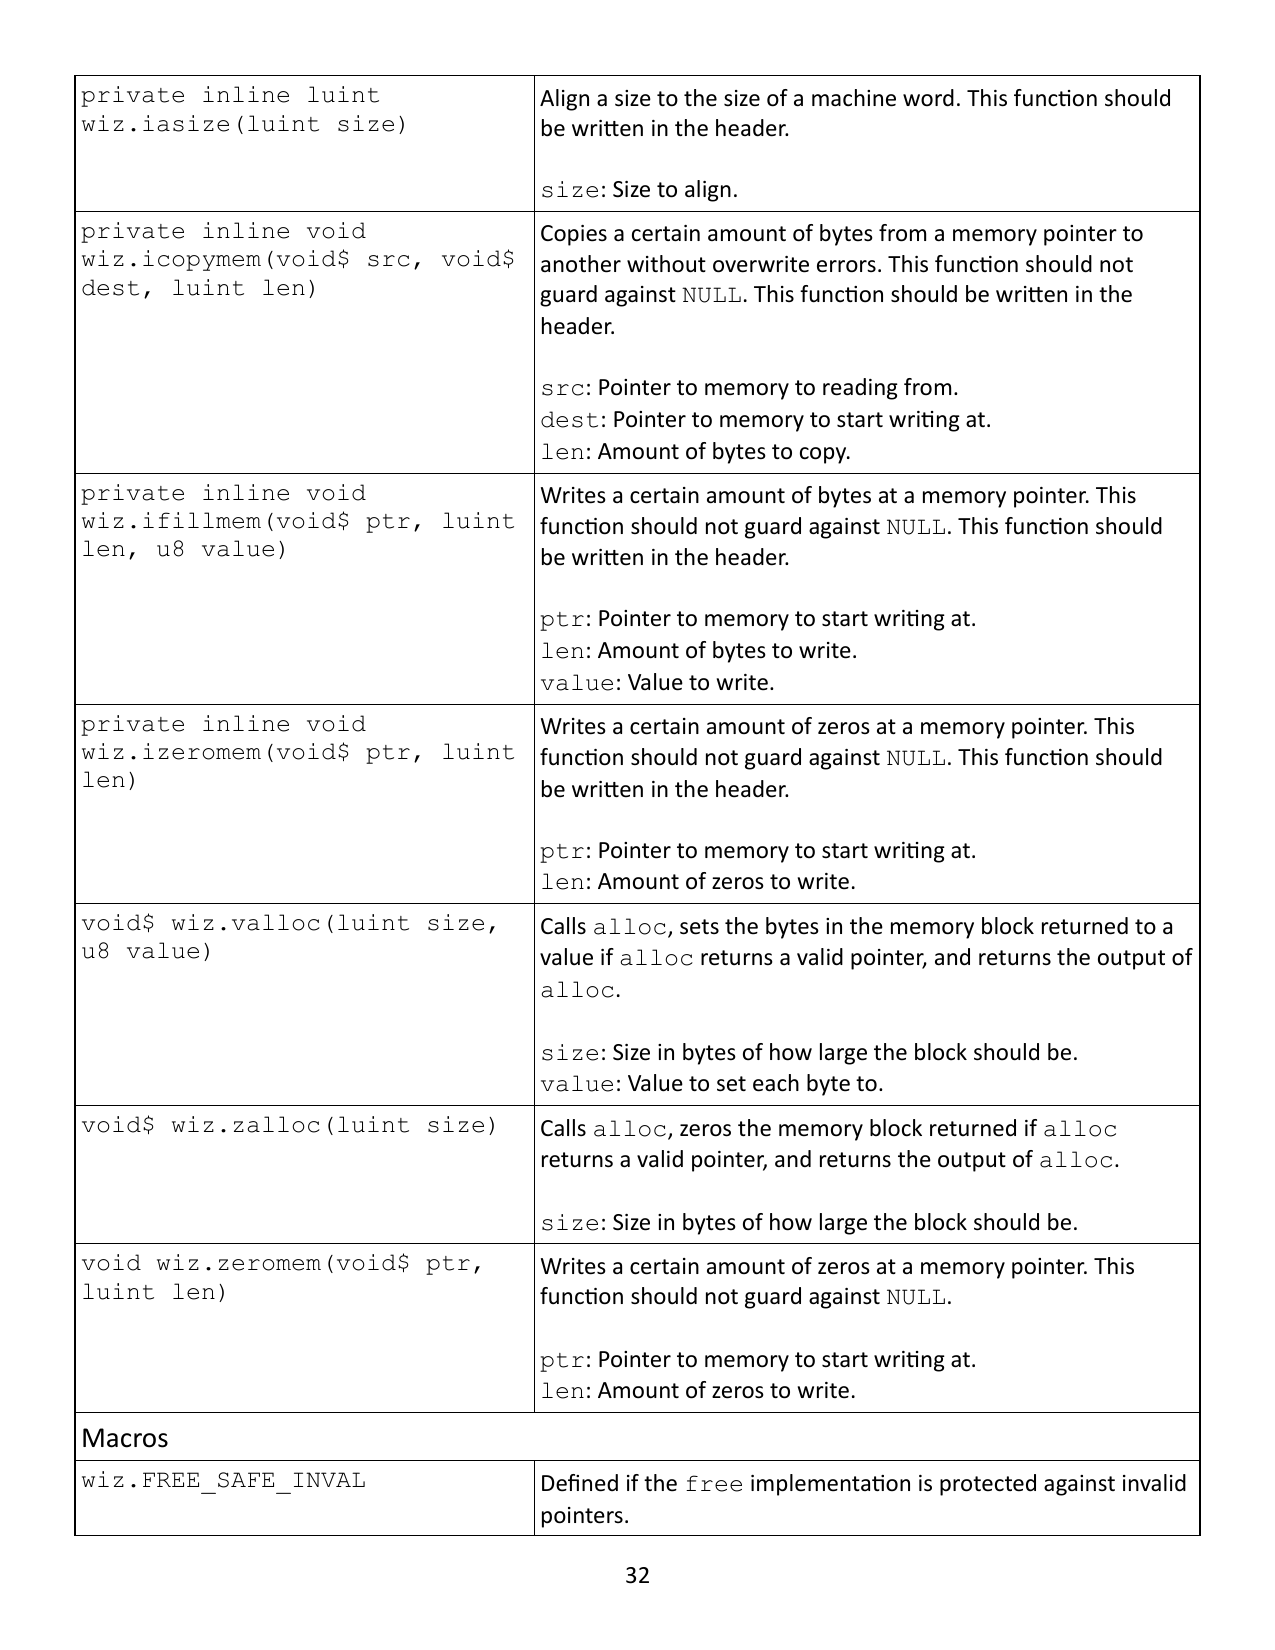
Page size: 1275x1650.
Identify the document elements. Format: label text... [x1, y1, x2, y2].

table_cell Writes a certain amount of zeros at a memory pointer. This function should not guard against NULL. ptr: Pointer to memory to start writing at. len: Amount of zeros to write. [535, 1244, 1199, 1412]
table_cell wiz.FREE_SAFE_INVAL [76, 1461, 534, 1535]
table_cell private inline void wiz.izeromem(void$ ptr, luint len) [76, 705, 534, 903]
table_cell private inline void wiz.icopymem(void$ src, void$ dest, luint len) [76, 212, 534, 472]
table_cell void$ wiz.valloc(luint size, u8 value) [76, 904, 534, 1105]
table_cell Writes a certain amount of bytes at a memory pointer. This function should not guard against NULL. This function should be written in the header. ptr: Pointer to memory to start writing at. len: Amount of bytes to write. value: Value to write. [535, 474, 1199, 704]
table_cell Align a size to the size of a machine word. This function should be written in the header. size: Size to align. [535, 76, 1199, 211]
table_cell void wiz.zeromem(void$ ptr, luint len) [76, 1244, 534, 1412]
table_cell Macros [76, 1413, 1199, 1460]
table_cell Calls alloc, sets the bytes in the memory block returned to a value if alloc returns a valid pointer, and returns the output of alloc. size: Size in bytes of how large the block should be. value: Value to set each byte to. [535, 904, 1199, 1105]
table_cell Copies a certain amount of bytes from a memory pointer to another without overwrite errors. This function should not guard against NULL. This function should be written in the header. src: Pointer to memory to reading from. dest: Pointer to memory to start writing at. len: Amount of bytes to copy. [535, 212, 1199, 472]
table_cell Writes a certain amount of zeros at a memory pointer. This function should not guard against NULL. This function should be written in the header. ptr: Pointer to memory to start writing at. len: Amount of zeros to write. [535, 705, 1199, 903]
table_cell Calls alloc, zeros the memory block returned if alloc returns a valid pointer, and returns the output of alloc. size: Size in bytes of how large the block should be. [535, 1106, 1199, 1243]
table_cell private inline void wiz.ifillmem(void$ ptr, luint len, u8 value) [76, 474, 534, 704]
table_cell Defined if the free implementation is protected against invalid pointers. [535, 1461, 1199, 1535]
table_cell private inline luint wiz.iasize(luint size) [76, 76, 534, 211]
table_cell void$ wiz.zalloc(luint size) [76, 1106, 534, 1243]
